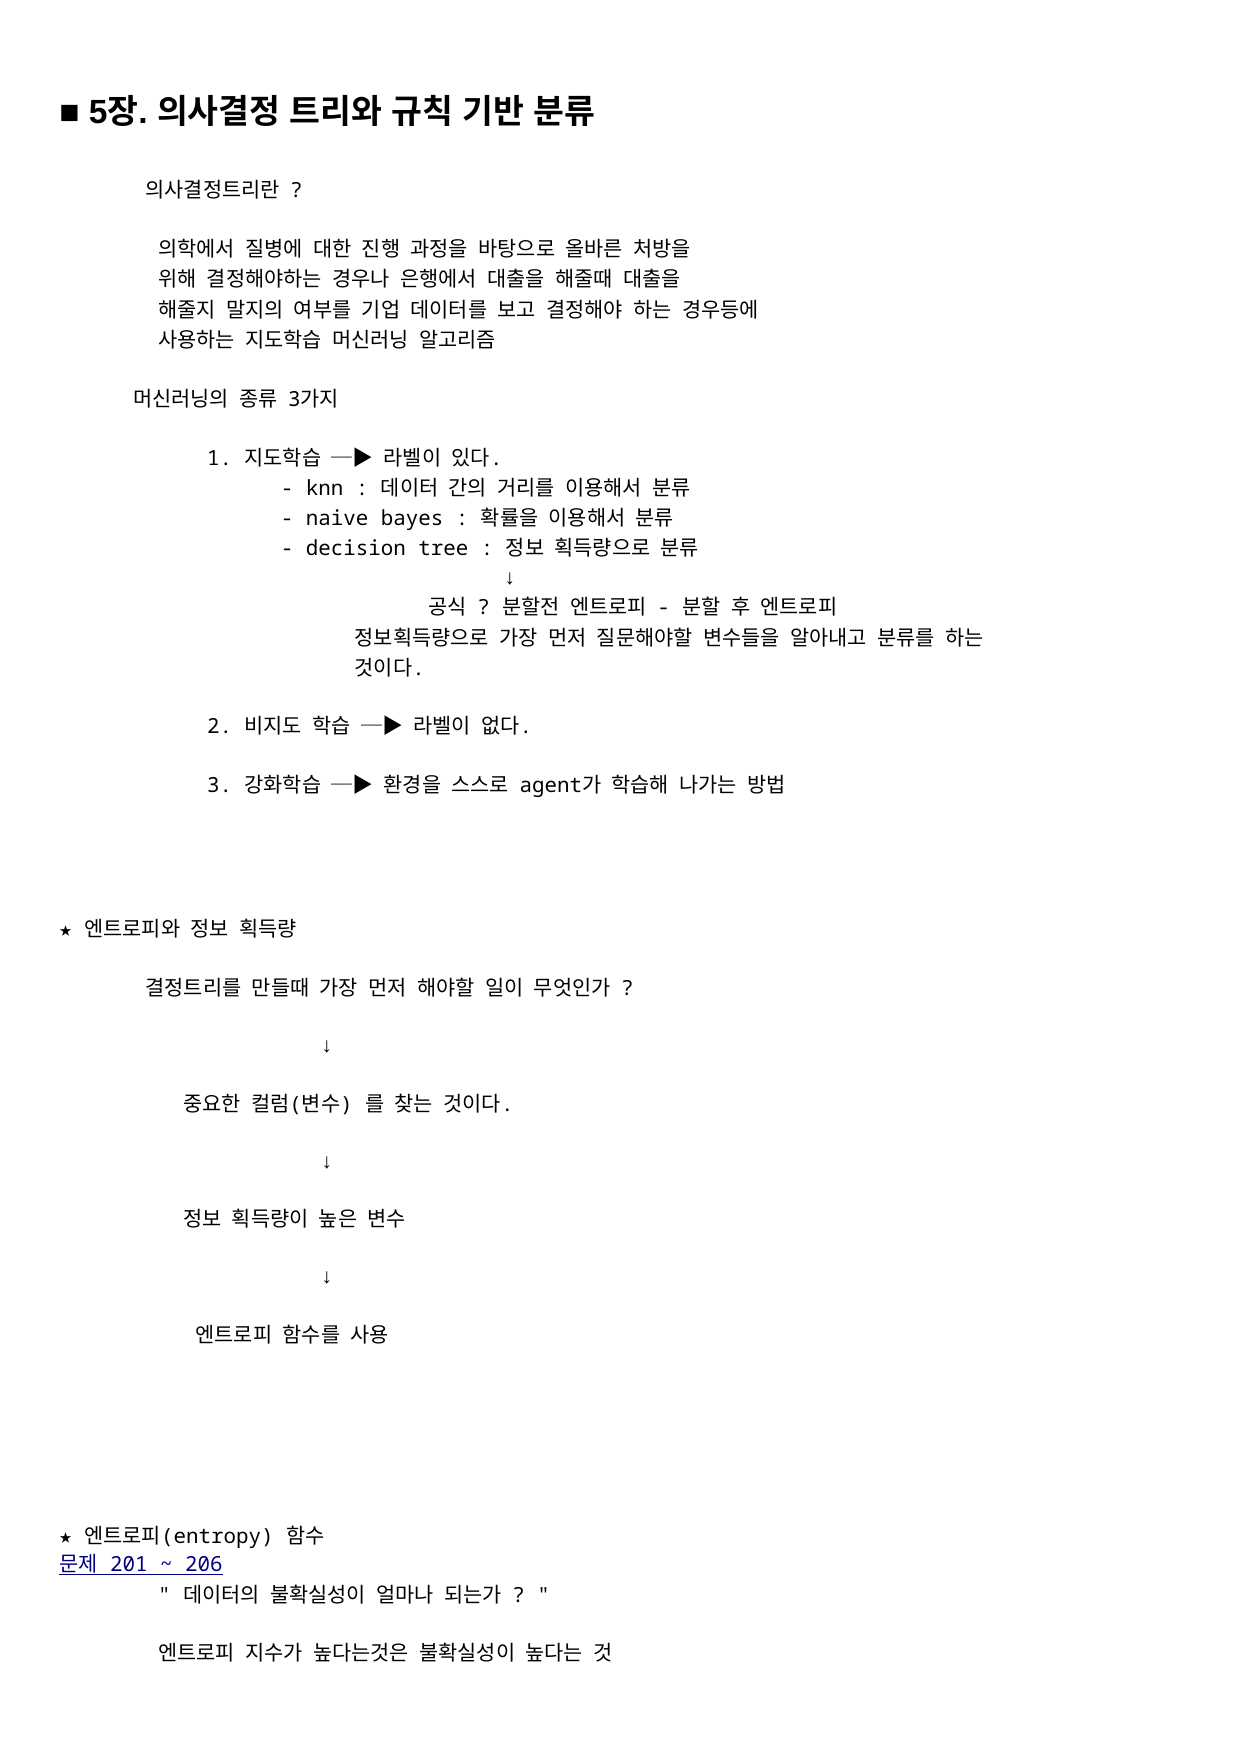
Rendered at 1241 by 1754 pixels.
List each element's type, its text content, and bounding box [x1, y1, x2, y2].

text ↓ [59, 1261, 1181, 1290]
text ↓ [59, 1146, 1181, 1174]
subtitle ■ 5장. 의사결정 트리와 규칙 기반 분류 [59, 84, 1181, 133]
text 2. 비지도 학습 ─▶ 라벨이 없다. [59, 710, 1181, 740]
text ★ 엔트로피와 정보 획득량 [59, 913, 1181, 943]
text - naive bayes : 확률을 이용해서 분류 [59, 501, 1181, 532]
text - decision tree : 정보 획득량으로 분류 [59, 532, 1181, 562]
text 엔트로피 함수를 사용 [59, 1318, 1181, 1348]
text 결정트리를 만들때 가장 먼저 해야할 일이 무엇인가 ? [59, 971, 1181, 1002]
text 머신러닝의 종류 3가지 [59, 382, 1181, 412]
text 위해 결정해야하는 경우나 은행에서 대출을 해줄때 대출을 [59, 263, 1181, 293]
text 의사결정트리란 ? [59, 173, 1181, 204]
text 중요한 컬럼(변수) 를 찾는 것이다. [59, 1087, 1181, 1117]
text ↓ [59, 1030, 1181, 1058]
text " 데이터의 불확실성이 얼마나 되는가 ? " [59, 1578, 1181, 1608]
text 정보 획득량이 높은 변수 [59, 1203, 1181, 1233]
text 엔트로피 지수가 높다는것은 불확실성이 높다는 것 [59, 1637, 1181, 1667]
text 것이다. [59, 651, 1181, 681]
text 사용하는 지도학습 머신러닝 알고리즘 [59, 323, 1181, 353]
text ↓ [59, 562, 1181, 590]
text - knn : 데이터 간의 거리를 이용해서 분류 [59, 471, 1181, 501]
text 해줄지 말지의 여부를 기업 데이터를 보고 결정해야 하는 경우등에 [59, 293, 1181, 323]
text 3. 강화학습 ─▶ 환경을 스스로 agent가 학습해 나가는 방법 [59, 768, 1181, 799]
text 정보획득량으로 가장 먼저 질문해야할 변수들을 알아내고 분류를 하는 [59, 621, 1181, 651]
text 공식 ? 분할전 엔트로피 - 분할 후 엔트로피 [59, 590, 1181, 621]
text 1. 지도학습 ─▶ 라벨이 있다. [59, 441, 1181, 471]
text 의학에서 질병에 대한 진행 과정을 바탕으로 올바른 처방을 [59, 232, 1181, 263]
text ★ 엔트로피(entropy) 함수 [59, 1519, 1181, 1549]
text 문제 201 ~ 206 [59, 1549, 1181, 1578]
